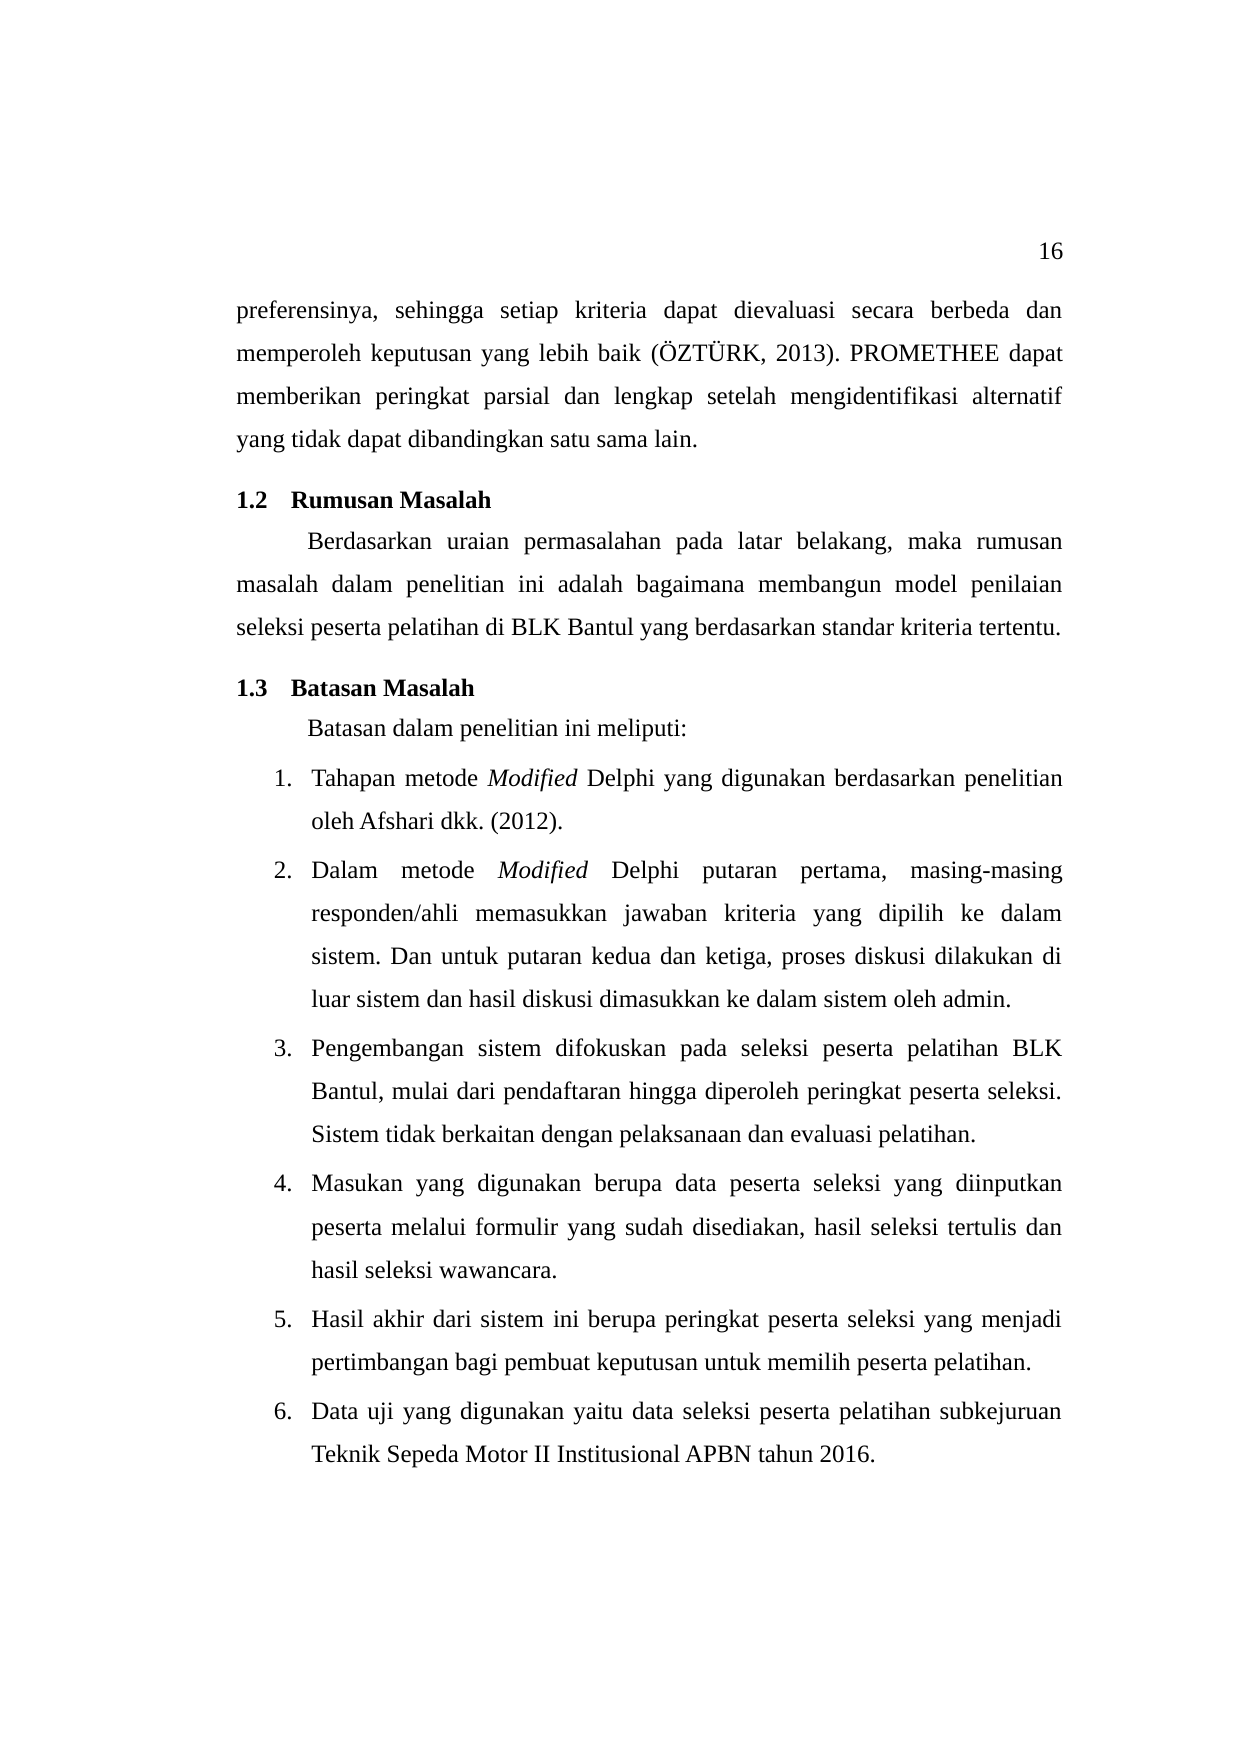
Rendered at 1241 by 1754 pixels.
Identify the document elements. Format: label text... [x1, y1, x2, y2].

list Masukan yang digunakan berupa data peserta seleksi yang diinputkan peserta melalui formulir yang sudah disediakan, hasil seleksi tertulis dan hasil seleksi wawancara. [274, 1168, 1063, 1283]
list Data uji yang digunakan yaitu data seleksi peserta pelatihan subkejuruan Teknik Sepeda Motor II Institusional APBN tahun 2016. [274, 1396, 1063, 1468]
list Pengembangan sistem difokuskan pada seleksi peserta pelatihan BLK Bantul, mulai dari pendaftaran hingga diperoleh peringkat peserta seleksi. Sistem tidak berkaitan dengan pelaksanaan dan evaluasi pelatihan. [274, 1033, 1063, 1148]
text Batasan dalam penelitian ini meliputi: [236, 713, 1063, 742]
list Hasil akhir dari sistem ini berupa peringkat peserta seleksi yang menjadi pertimbangan bagi pembuat keputusan untuk memilih peserta pelatihan. [274, 1304, 1063, 1376]
list Dalam metode Modified Delphi putaran pertama, masing-masing responden/ahli memasukkan jawaban kriteria yang dipilih ke dalam sistem. Dan untuk putaran kedua dan ketiga, proses diskusi dilakukan di luar sistem dan hasil diskusi dimasukkan ke dalam sistem oleh admin. [274, 855, 1063, 1013]
list Tahapan metode Modified Delphi yang digunakan berdasarkan penelitian oleh Afshari dkk. (2012). [274, 763, 1063, 834]
subtitle Rumusan masalah [236, 485, 1063, 514]
subtitle Batasan masalah [236, 673, 1063, 702]
text preferensinya, sehingga setiap kriteria dapat dievaluasi secara berbeda dan memperoleh keputusan yang lebih baik (ÖZTÜRK, 2013). PROMETHEE dapat memberikan peringkat parsial dan lengkap setelah mengidentifikasi alternatif yang tidak dapat dibandingkan satu sama lain. [236, 295, 1063, 453]
text Berdasarkan uraian permasalahan pada latar belakang, maka rumusan masalah dalam penelitian ini adalah bagaimana membangun model penilaian seleksi peserta pelatihan di BLK Bantul yang berdasarkan standar kriteria tertentu. [236, 526, 1063, 641]
